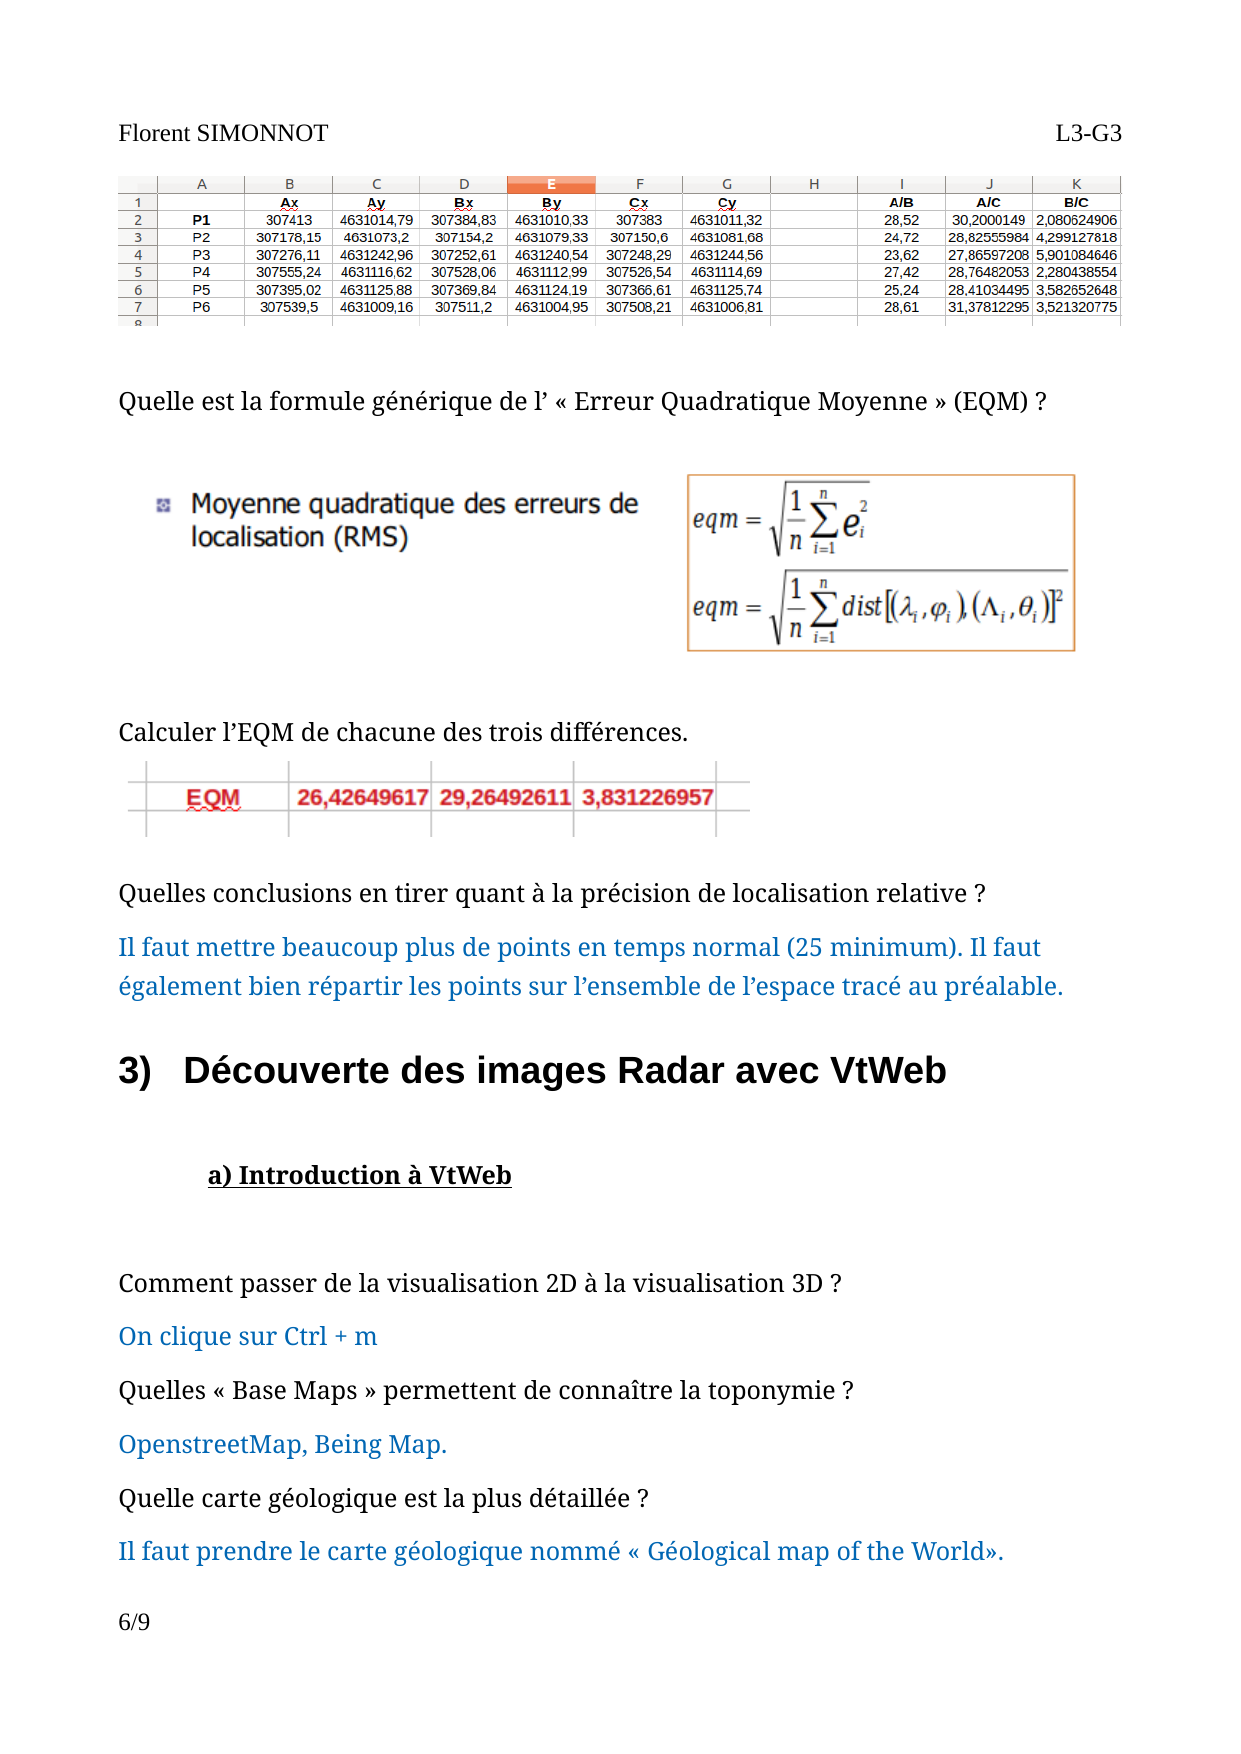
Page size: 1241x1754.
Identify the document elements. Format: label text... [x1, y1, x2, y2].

picture [127, 761, 750, 837]
text a) Introduction à VtWeb [118, 1158, 1122, 1192]
text Quelle est la formule générique de l’ « Erreur Quadratique Moyenne » (EQM) ? [118, 384, 1122, 418]
text Comment passer de la visualisation 2D à la visualisation 3D ? [118, 1265, 1122, 1299]
text Quelles « Base Maps » permettent de connaître la toponymie ? [118, 1373, 1122, 1407]
text Quelle carte géologique est la plus détaillée ? [118, 1480, 1122, 1514]
text Il faut mettre beaucoup plus de points en temps normal (25 minimum). Il faut également bien répartir les points sur l’ensemble de l’espace tracé au préalable. [118, 930, 1122, 1003]
text On clique sur Ctrl + m [118, 1319, 1122, 1353]
text OpenstreetMap, Being Map. [118, 1426, 1122, 1461]
picture [118, 176, 1123, 326]
text Il faut prendre le carte géologique nommé « Géological map of the World». [118, 1534, 1122, 1568]
text Quelles conclusions en tirer quant à la précision de localisation relative ? [118, 876, 1122, 910]
subtitle 3) Découverte des images Radar avec VtWeb [118, 1048, 1122, 1091]
text Calculer l’EQM de chacune des trois différences. [118, 715, 1122, 749]
picture [118, 446, 1123, 656]
